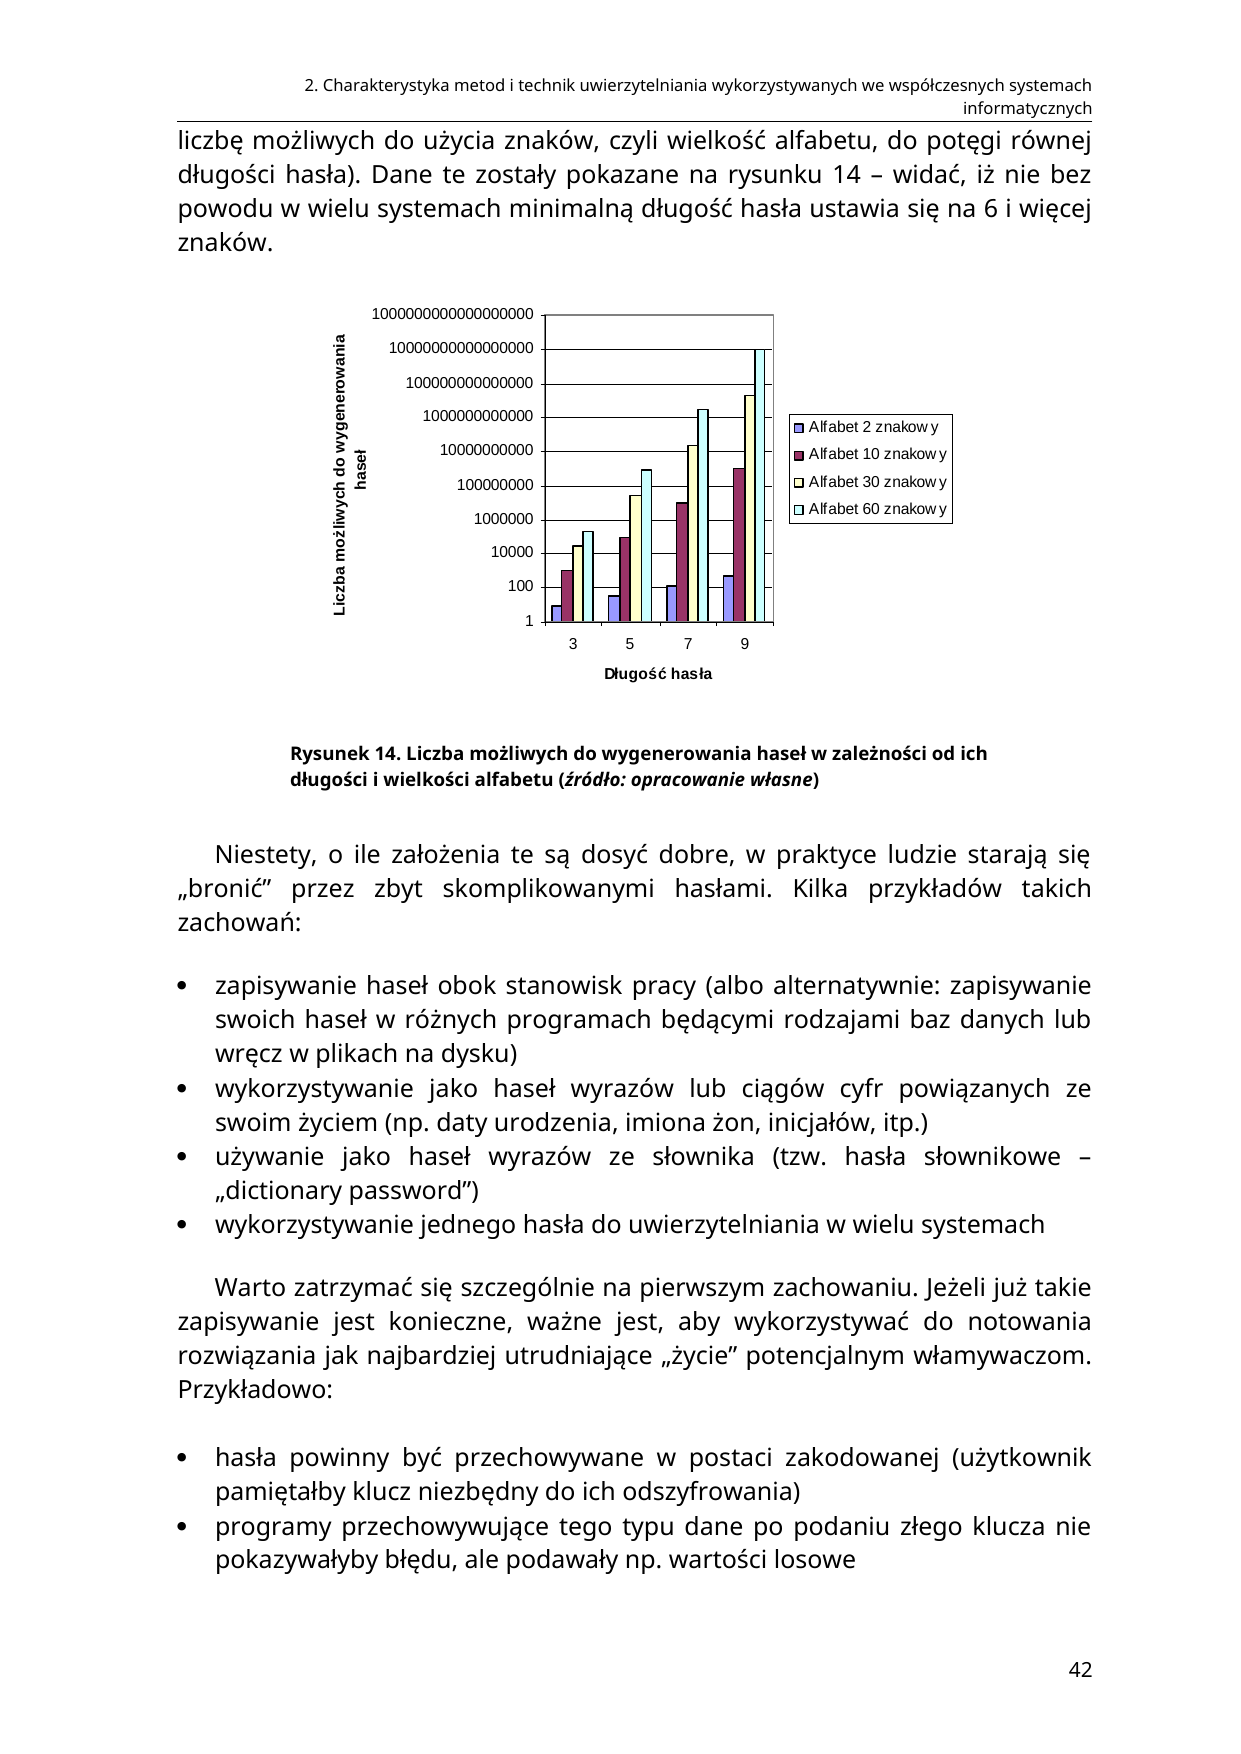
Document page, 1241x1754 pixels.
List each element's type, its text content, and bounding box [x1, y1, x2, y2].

list hasła powinny być przechowywane w postaci zakodowanej (użytkownik pamiętałby klucz niezbędny do ich odszyfrowania) [177, 1440, 1092, 1508]
text liczbę możliwych do użycia znaków, czyli wielkość alfabetu, do potęgi równej długości hasła). Dane te zostały pokazane na rysunku 14 – widać, iż nie bez powodu w wielu systemach minimalną długość hasła ustawia się na 6 i więcej znaków. [177, 122, 1092, 259]
text Niestety, o ile założenia te są dosyć dobre, w praktyce ludzie starają się „bronić” przez zbyt skomplikowanymi hasłami. Kilka przykładów takich zachowań: [177, 837, 1092, 939]
list wykorzystywanie jednego hasła do uwierzytelniania w wielu systemach [177, 1206, 1092, 1241]
list programy przechowywujące tego typu dane po podaniu złego klucza nie pokazywałyby błędu, ale podawały np. wartości losowe [177, 1508, 1092, 1576]
list wykorzystywanie jako haseł wyrazów lub ciągów cyfr powiązanych ze swoim życiem (np. daty urodzenia, imiona żon, inicjałów, itp.) [177, 1070, 1092, 1138]
list używanie jako haseł wyrazów ze słownika (tzw. hasła słownikowe – „dictionary password”) [177, 1138, 1092, 1206]
text Rysunek 14. Liczba możliwych do wygenerowania haseł w zależności od ich długości i wielkości alfabetu (źródło: opracowanie własne) [290, 741, 1039, 792]
list zapisywanie haseł obok stanowisk pracy (albo alternatywnie: zapisywanie swoich haseł w różnych programach będącymi rodzajami baz danych lub wręcz w plikach na dysku) [177, 968, 1092, 1070]
text Warto zatrzymać się szczególnie na pierwszym zachowaniu. Jeżeli już takie zapisywanie jest konieczne, ważne jest, aby wykorzystywać do notowania rozwiązania jak najbardziej utrudniające „życie” potencjalnym włamywaczom. Przykładowo: [177, 1270, 1092, 1406]
